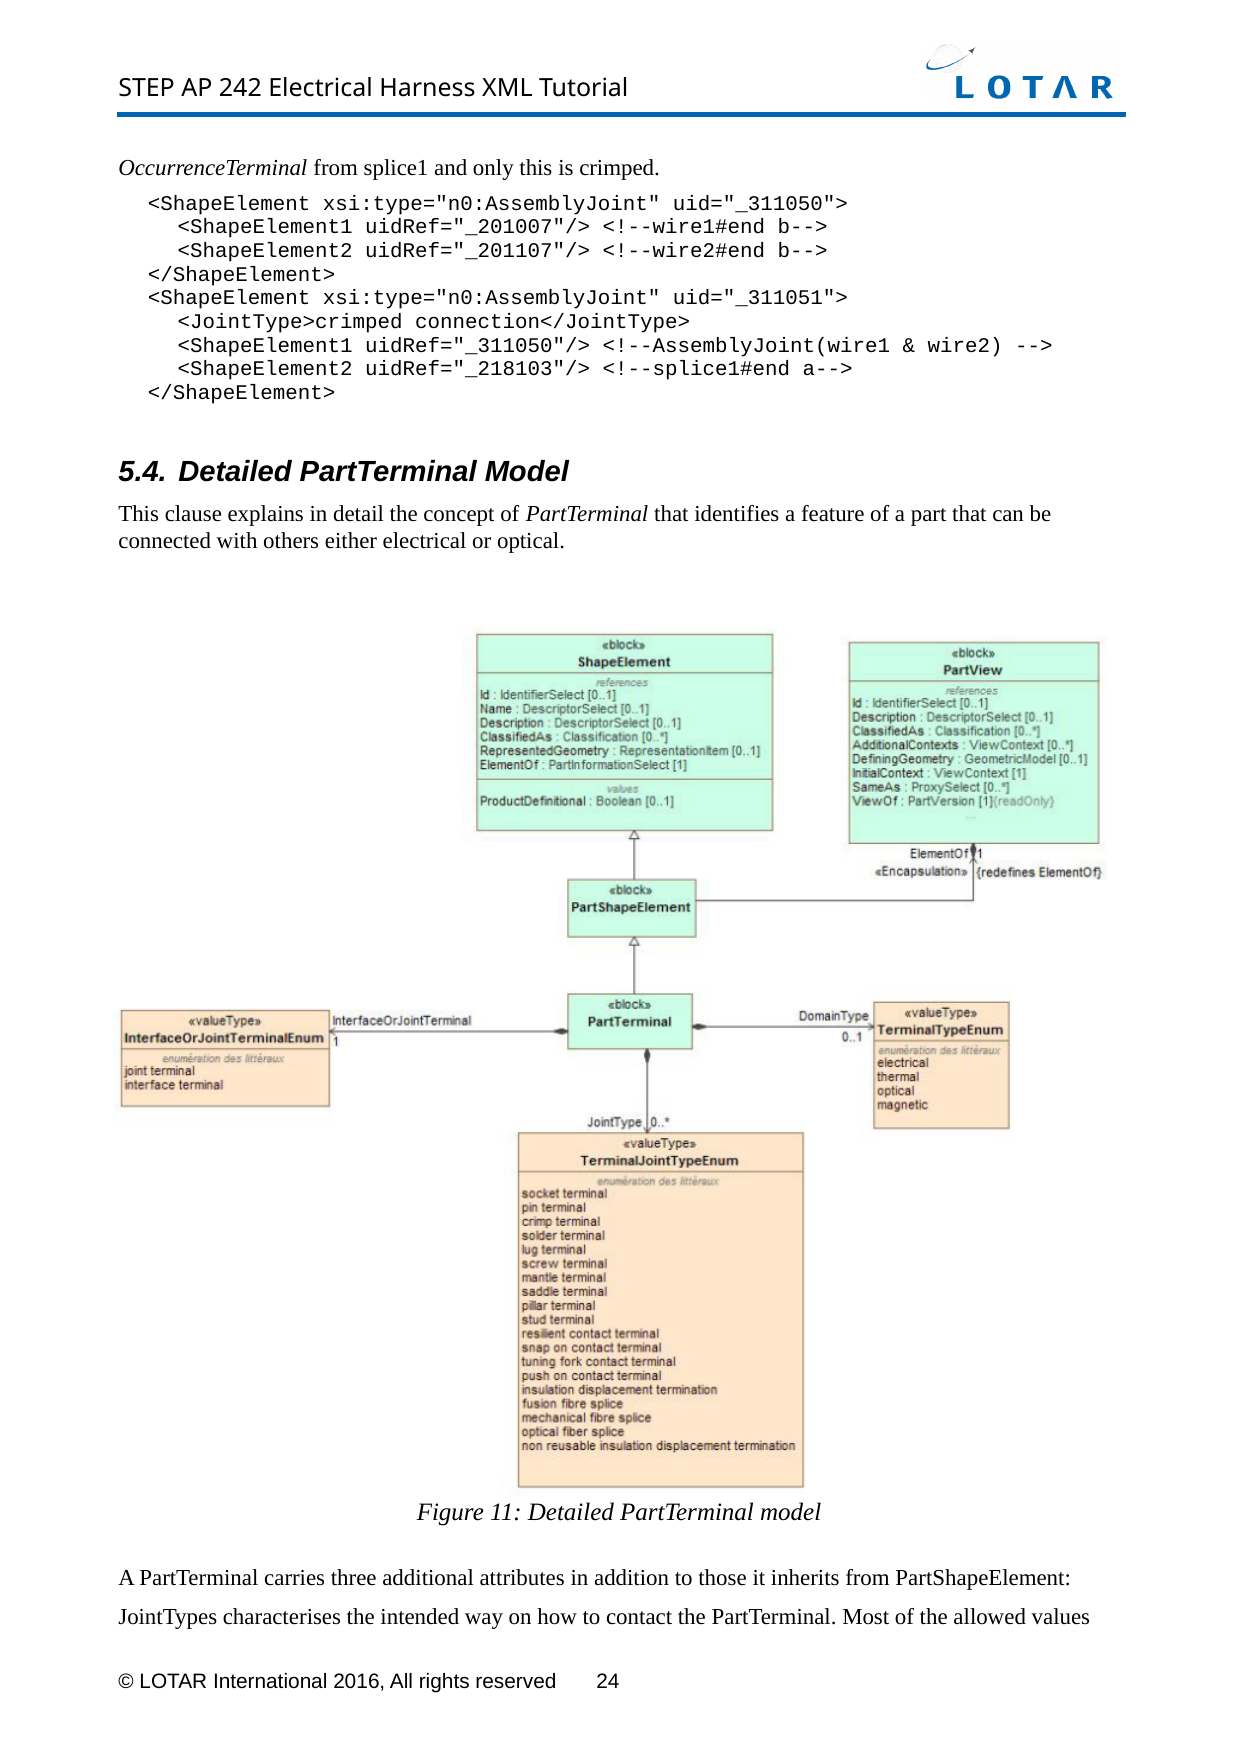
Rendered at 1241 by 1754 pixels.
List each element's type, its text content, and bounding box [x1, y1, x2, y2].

text <ShapeElement2 uidRef="_218103"/> <!--splice1#end a--> [118, 358, 1122, 382]
text <ShapeElement2 uidRef="_201107"/> <!--wire2#end b--> [118, 240, 1122, 264]
text OccurrenceTerminal from splice1 and only this is crimped. [118, 154, 1122, 180]
text A PartTerminal carries three additional attributes in addition to those it inherits from PartShapeElement: [118, 1564, 1122, 1591]
text </ShapeElement> [118, 264, 1122, 287]
text <ShapeElement xsi:type="n0:AssemblyJoint" uid="_311050"> [118, 193, 1122, 216]
text <JointType>crimped connection</JointType> [118, 311, 1122, 335]
text <ShapeElement xsi:type="n0:AssemblyJoint" uid="_311051"> [118, 287, 1122, 311]
text <ShapeElement1 uidRef="_201007"/> <!--wire1#end b--> [118, 216, 1122, 240]
text </ShapeElement> [118, 382, 1122, 406]
subtitle Detailed PartTerminal Model [118, 454, 1122, 488]
text <ShapeElement1 uidRef="_311050"/> <!--AssemblyJoint(wire1 & wire2) --> [118, 335, 1122, 358]
text JointTypes characterises the intended way on how to contact the PartTerminal. Most of the allowed values [118, 1603, 1122, 1630]
text This clause explains in detail the concept of PartTerminal that identifies a feature of a part that can be connected with others either electrical or optical. [118, 500, 1122, 553]
text Figure 11: Detailed PartTerminal model [118, 639, 1122, 1526]
